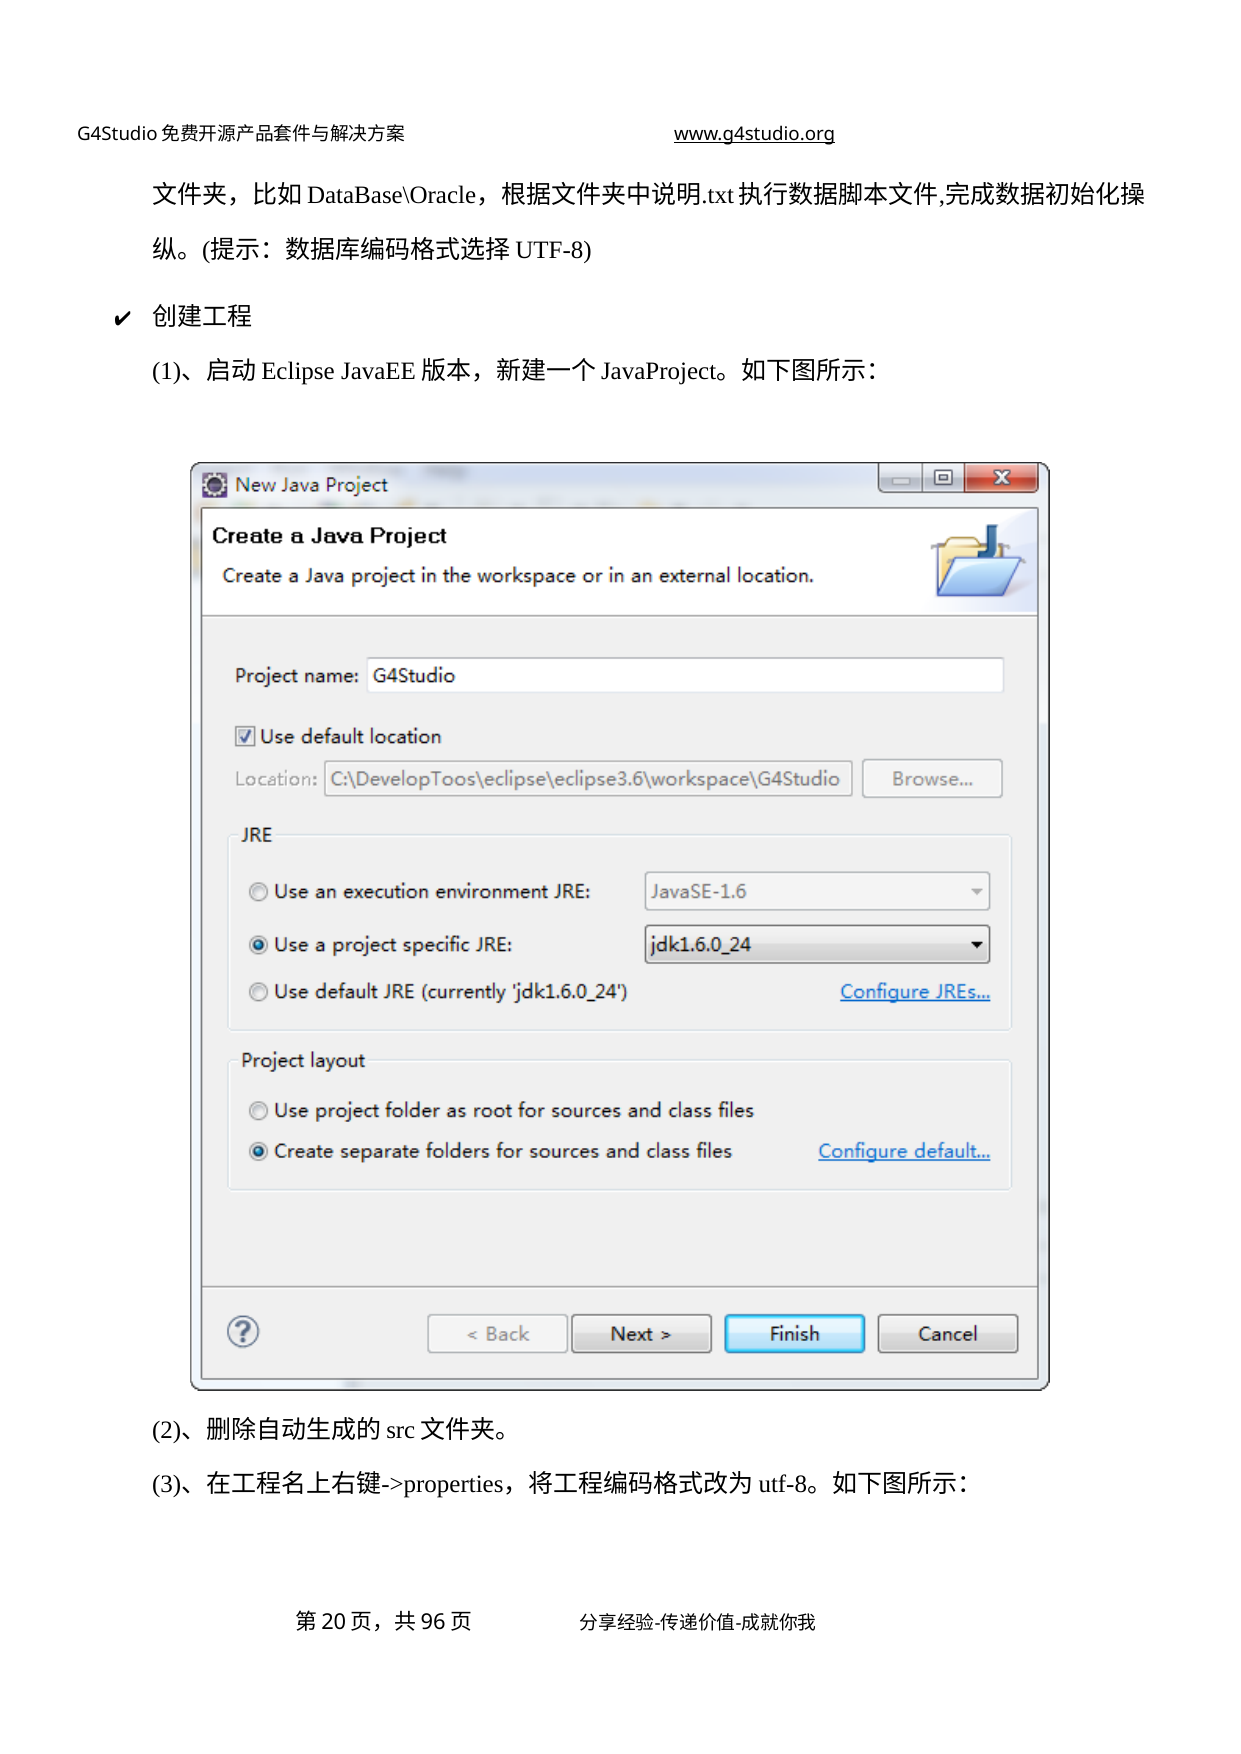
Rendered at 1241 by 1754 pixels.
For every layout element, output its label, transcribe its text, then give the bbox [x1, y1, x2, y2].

picture [190, 462, 1050, 1391]
list (2)、删除自动生成的src文件夹。 (3)、在工程名上右键->properties，将工程编码格式改为utf-8。如下图所示： [114, 457, 1163, 1543]
list 创建工程 (1)、启动Eclipse JavaEE版本，新建一个JavaProject。如下图所示： [114, 296, 1163, 430]
list 文件夹，比如DataBase\Oracle，根据文件夹中说明.txt执行数据脚本文件,完成数据初始化操纵。(提示：数据库编码格式选择UTF-8) [114, 175, 1163, 265]
